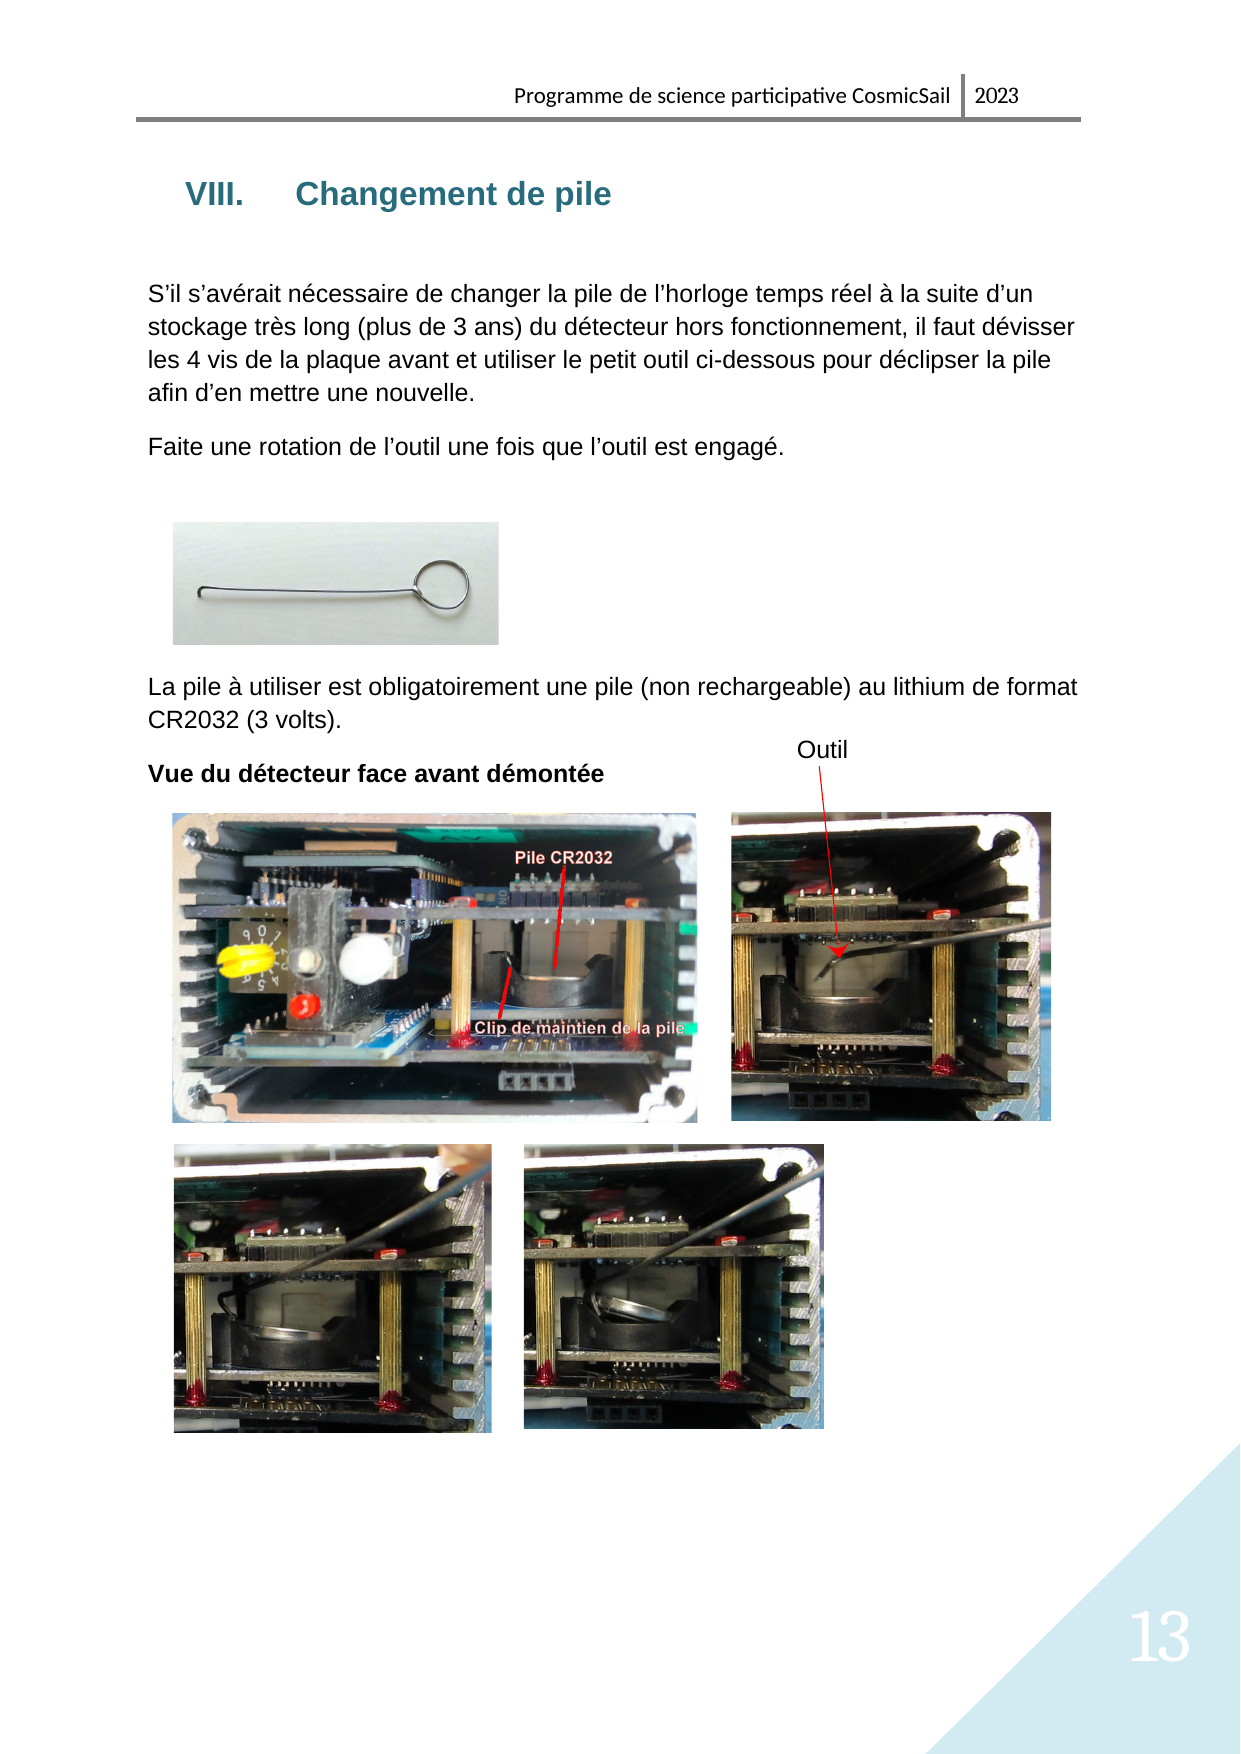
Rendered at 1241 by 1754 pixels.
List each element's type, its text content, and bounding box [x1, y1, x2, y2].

text Faite une rotation de l’outil une fois que l’outil est engagé. [148, 432, 1093, 460]
picture [731, 812, 1052, 1121]
subtitle Changement de pile [185, 174, 1093, 213]
picture [523, 1144, 824, 1429]
picture [172, 813, 698, 1123]
text Vue du détecteur face avant démontée [148, 759, 1093, 788]
text S’il s’avérait nécessaire de changer la pile de l’horloge temps réel à la suite d’un stockage très long (plus de 3 ans) du détecteur hors fonctionnement, il faut dévisser les 4 vis de la plaque avant et utiliser le petit outil ci-dessous pour déclipser la pile afin d’en mettre une nouvelle. [148, 279, 1093, 407]
picture [172, 522, 499, 645]
text La pile à utiliser est obligatoirement une pile (non rechargeable) au lithium de format CR2032 (3 volts). [148, 672, 1093, 734]
picture [173, 1144, 492, 1433]
